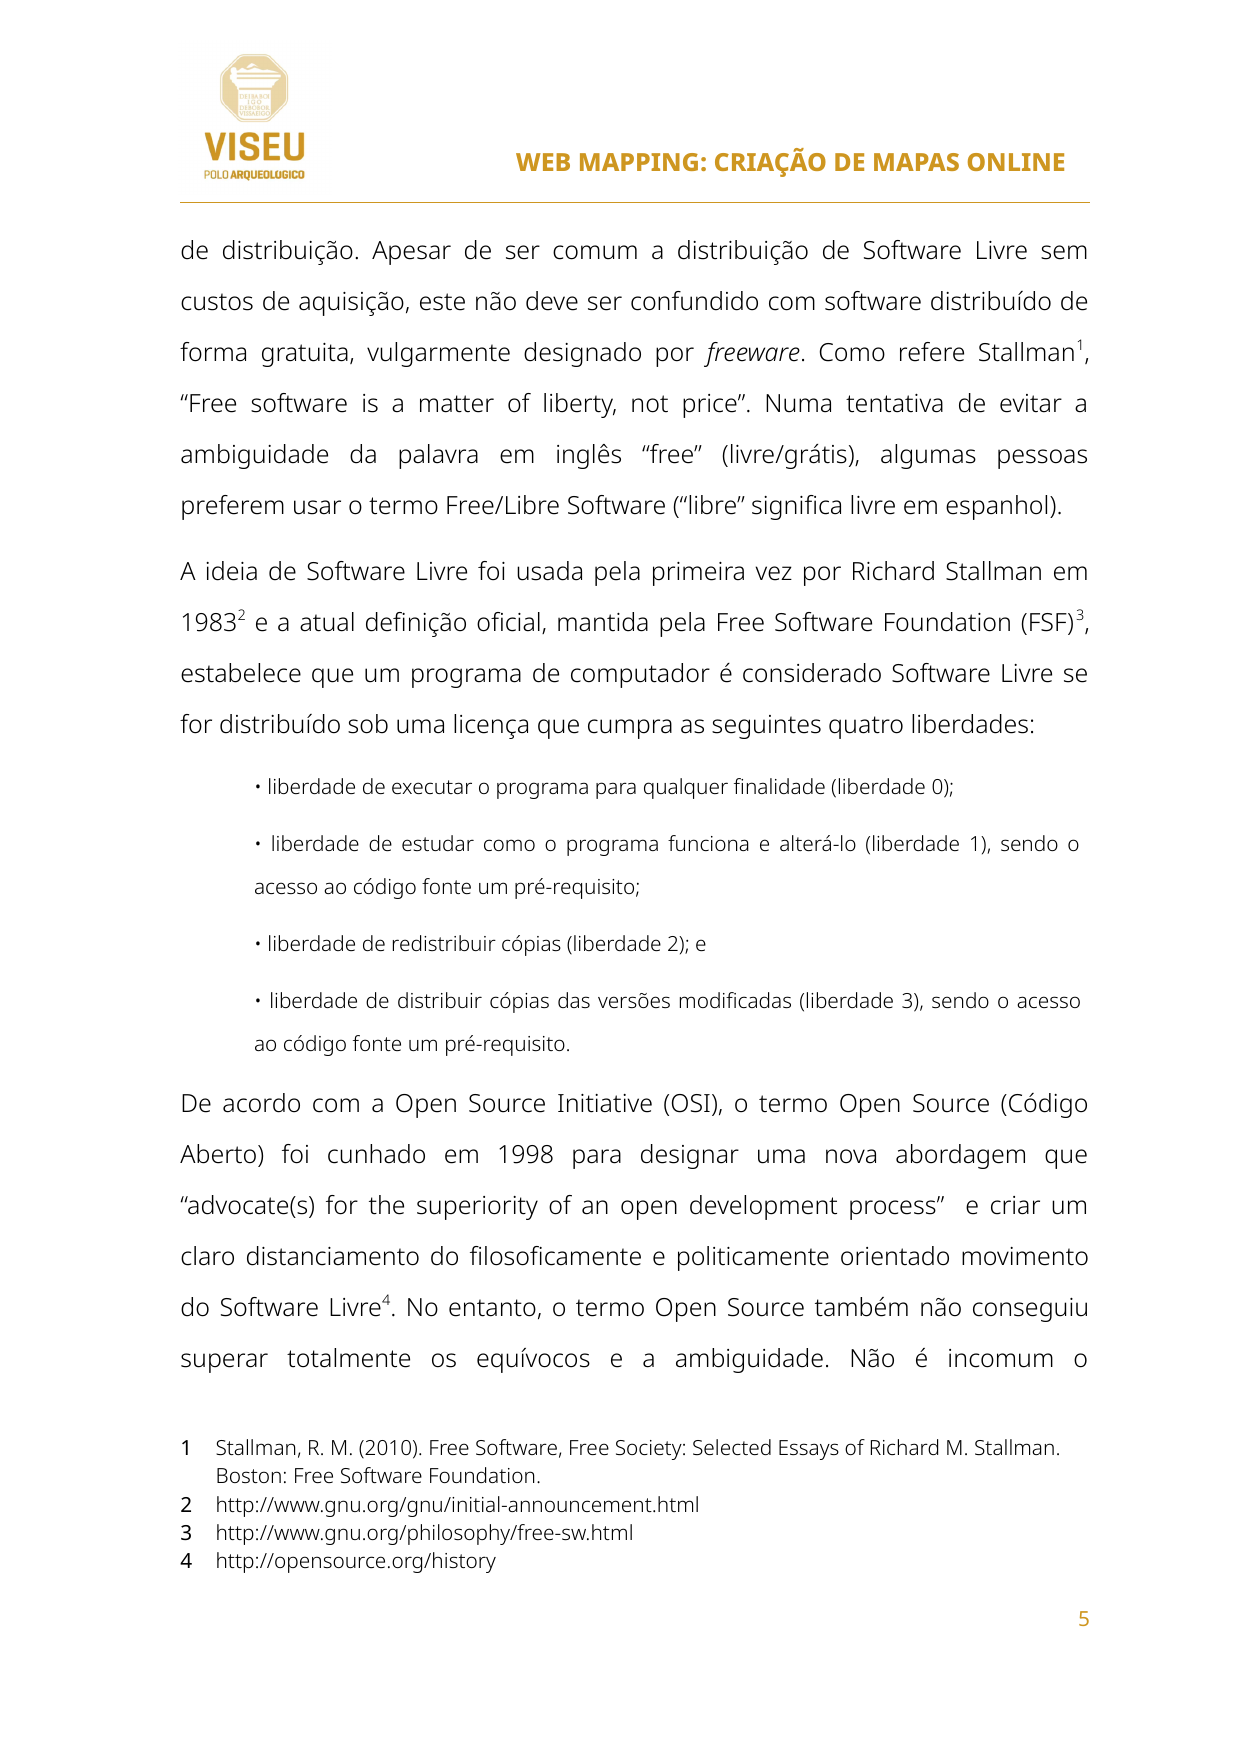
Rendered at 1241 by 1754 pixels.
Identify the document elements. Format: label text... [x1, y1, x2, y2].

text • liberdade de executar o programa para qualquer finalidade (liberdade 0); [180, 772, 1090, 800]
text • liberdade de estudar como o programa funciona e alterá-lo (liberdade 1), sendo o acesso ao código fonte um pré-requisito; [180, 829, 1090, 900]
text A ideia de Software Livre foi usada pela primeira vez por Richard Stallman em 1983 e a atual definição oficial, mantida pela Free Software Foundation (FSF), estabelece que um programa de computador é considerado Software Livre se for distribuído sob uma licença que cumpra as seguintes quatro liberdades: [180, 553, 1090, 740]
text Stallman, R. M. (2010). Free Software, Free Society: Selected Essays of Richard M. Stallman. Boston: Free Software Foundation. [180, 1433, 1090, 1490]
text • liberdade de redistribuir cópias (liberdade 2); e [180, 929, 1090, 957]
text • liberdade de distribuir cópias das versões modificadas (liberdade 3), sendo o acesso ao código fonte um pré-requisito. [180, 986, 1090, 1057]
text de distribuição. Apesar de ser comum a distribuição de Software Livre sem custos de aquisição, este não deve ser confundido com software distribuído de forma gratuita, vulgarmente designado por freeware. Como refere Stallman, “Free software is a matter of liberty, not price”. Numa tentativa de evitar a ambiguidade da palavra em inglês “free” (livre/grátis), algumas pessoas preferem usar o termo Free/Libre Software (“libre” significa livre em espanhol). [180, 232, 1090, 522]
text http://www.gnu.org/gnu/initial-announcement.html [180, 1490, 1090, 1518]
text http://www.gnu.org/philosophy/free-sw.html [180, 1518, 1090, 1547]
text http://opensource.org/history [180, 1547, 1090, 1575]
text De acordo com a Open Source Initiative (OSI), o termo Open Source (Código Aberto) foi cunhado em 1998 para designar uma nova abordagem que “advocate(s) for the superiority of an open development process” e criar um claro distanciamento do filosoficamente e politicamente orientado movimento do Software Livre. No entanto, o termo Open Source também não conseguiu superar totalmente os equívocos e a ambiguidade. Não é incomum o [180, 1086, 1090, 1375]
